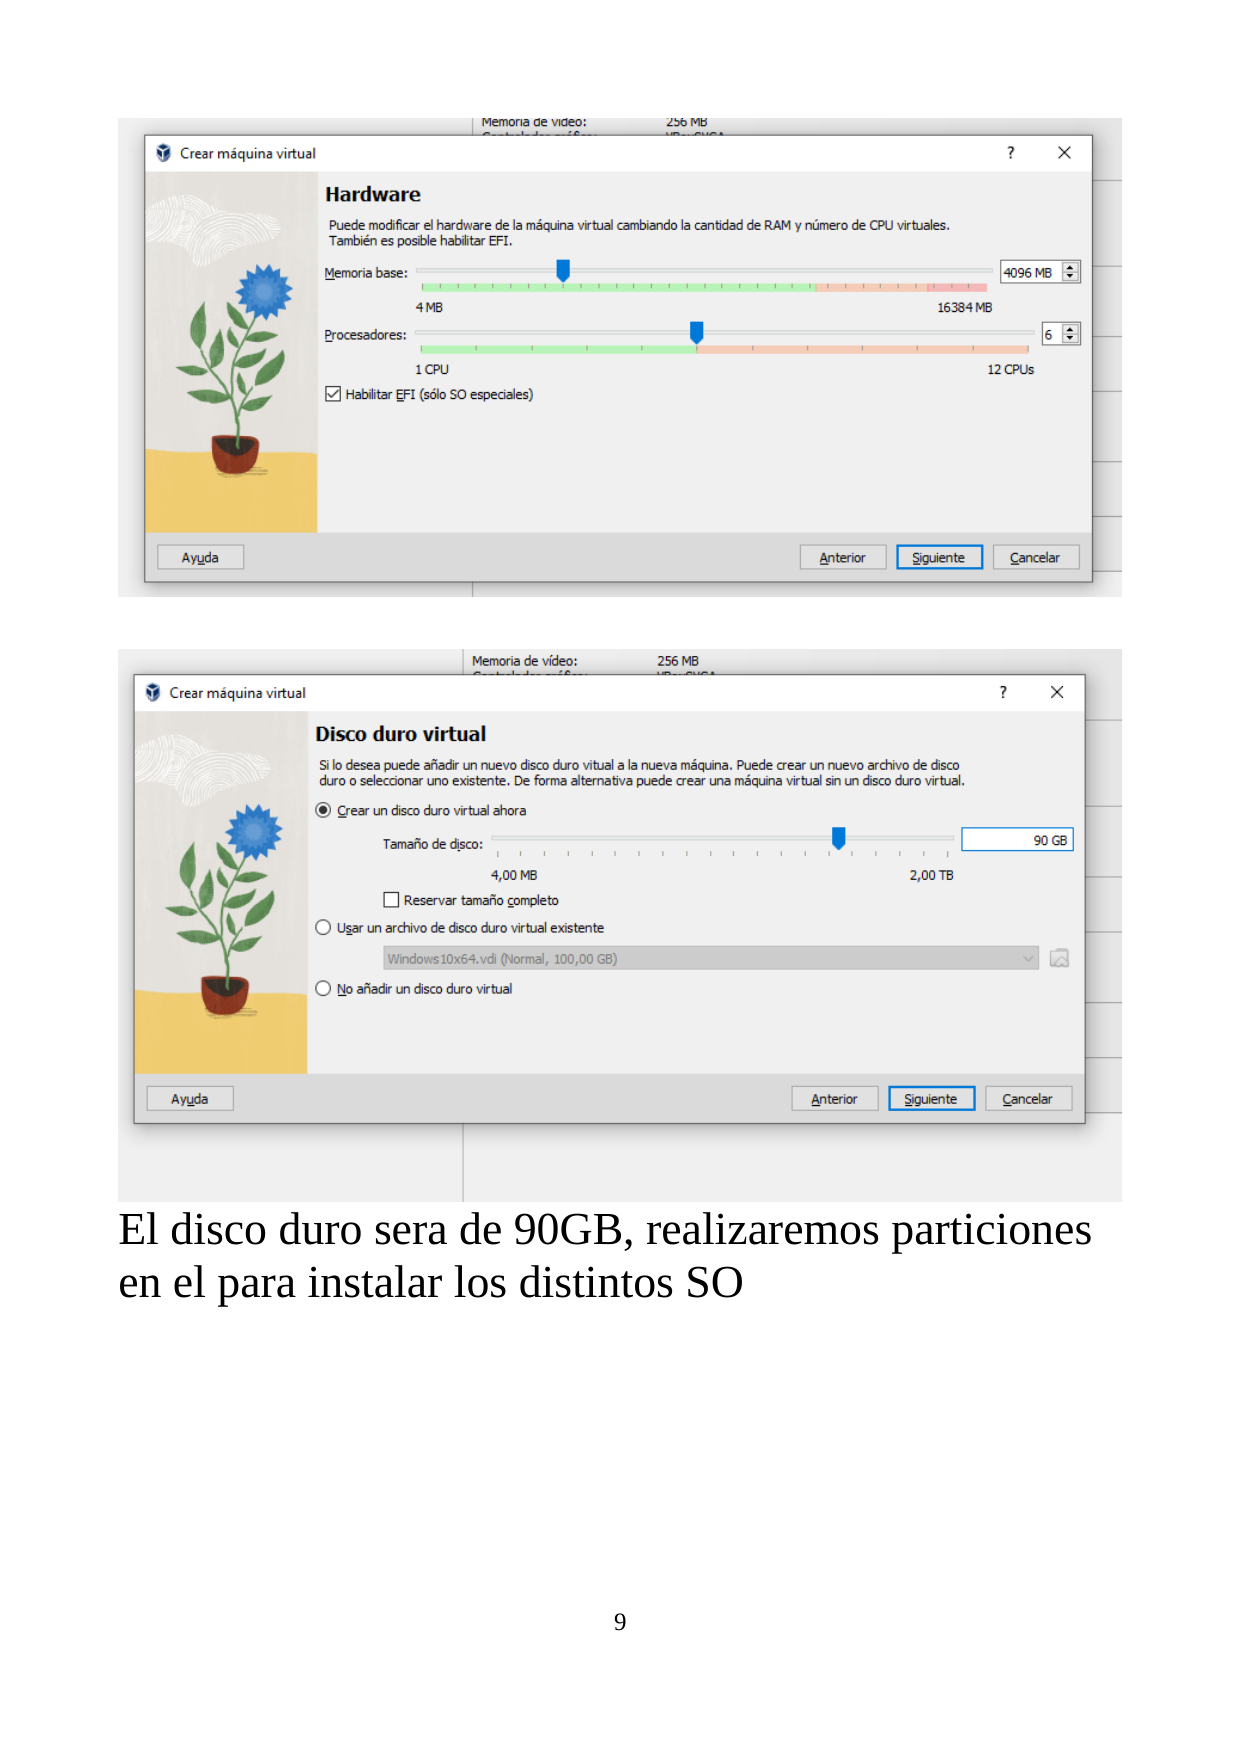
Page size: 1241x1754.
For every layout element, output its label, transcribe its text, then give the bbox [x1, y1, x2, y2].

text El disco duro sera de 90GB, realizaremos particiones en el para instalar los distintos SO [118, 1202, 1122, 1307]
picture [118, 649, 1123, 1202]
picture [118, 118, 1123, 597]
